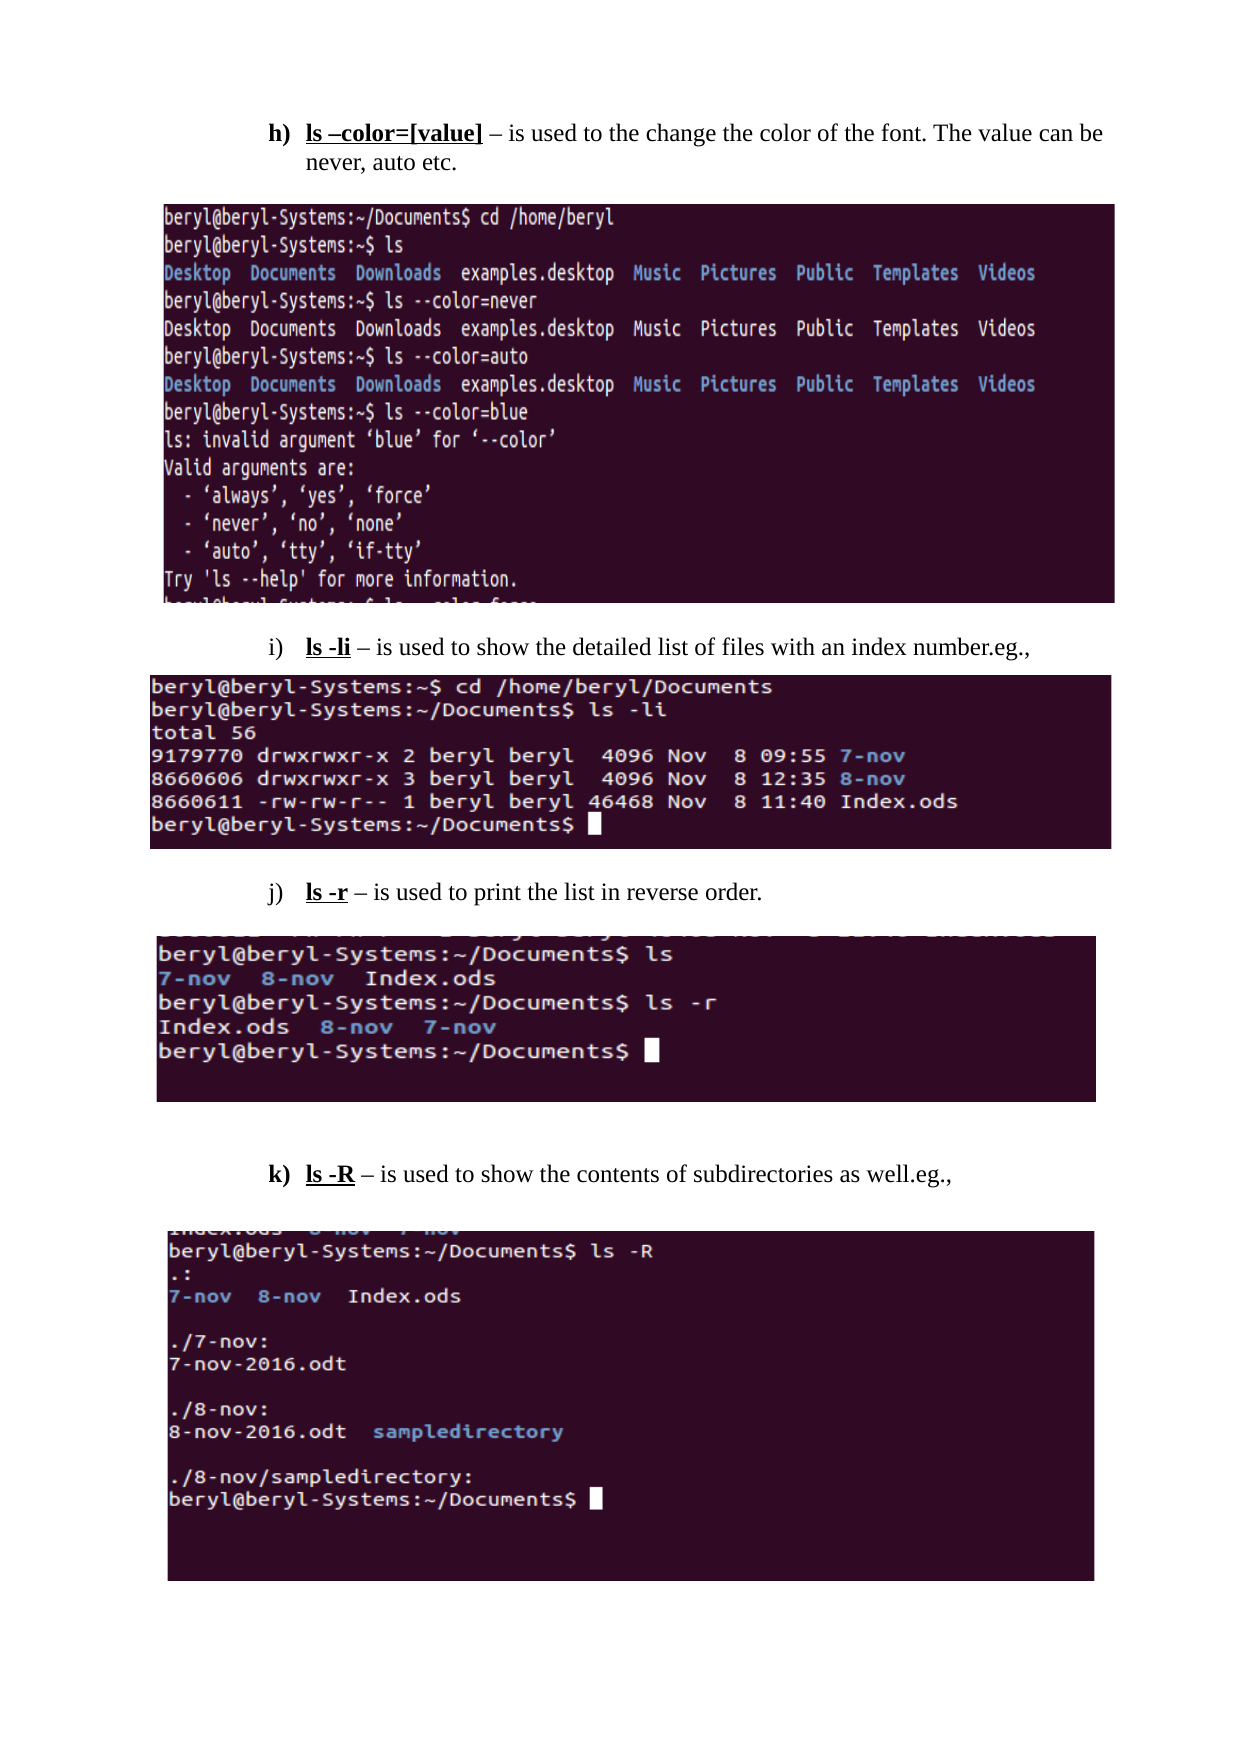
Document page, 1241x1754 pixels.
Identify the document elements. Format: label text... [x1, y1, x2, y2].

picture [156, 936, 276, 1029]
list ls -r – is used to print the list in reverse order. [268, 877, 1122, 906]
picture [163, 426, 483, 603]
list ls -R – is used to show the contents of subdirectories as well.eg., [268, 1159, 1122, 1188]
picture [167, 1231, 307, 1581]
list ls –color=[value] – is used to the change the color of the font. The value can be never, auto etc. [268, 118, 1122, 176]
list ls -li – is used to show the detailed list of files with an index number.eg., [268, 632, 1122, 661]
